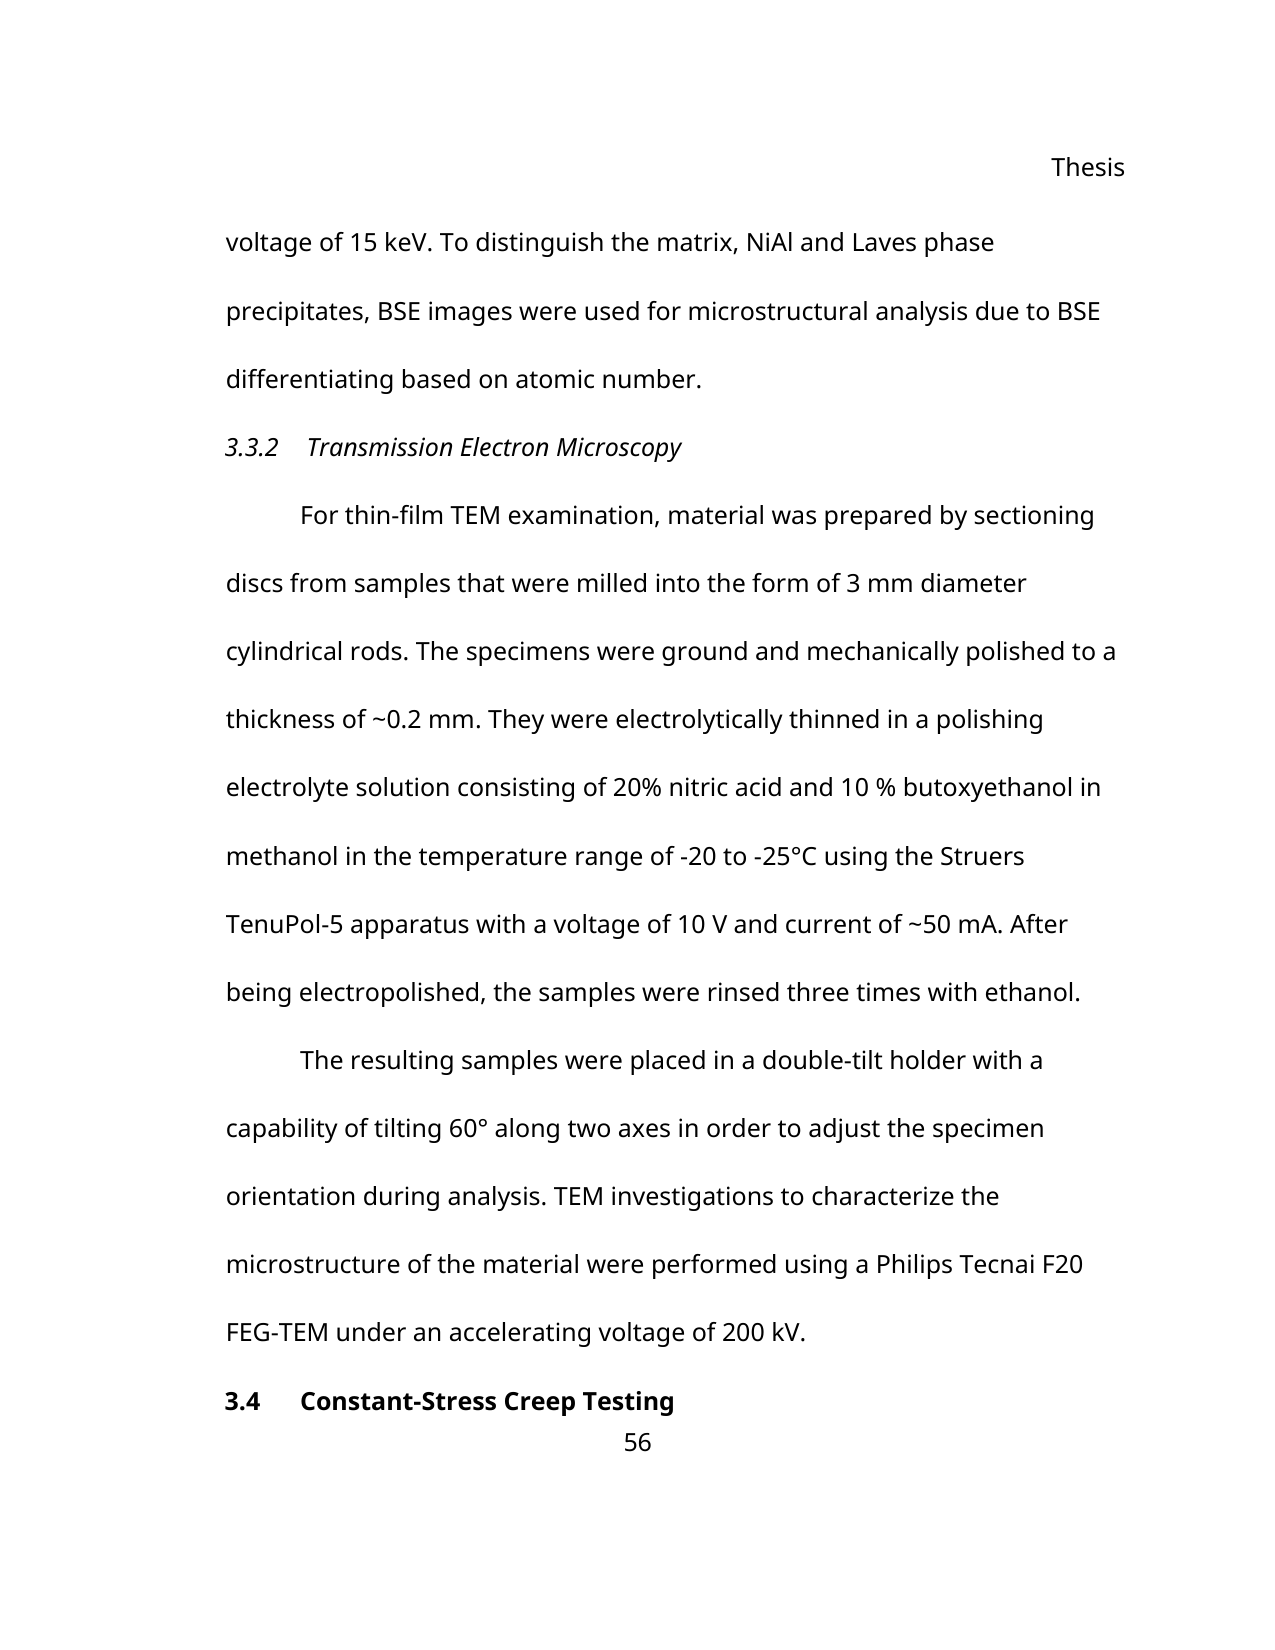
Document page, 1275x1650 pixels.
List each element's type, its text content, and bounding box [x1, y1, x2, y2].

text The resulting samples were placed in a double-tilt holder with a capability of tilting 60° along two axes in order to adjust the specimen orientation during analysis. TEM investigations to characterize the microstructure of the material were performed using a Philips Tecnai F20 FEG-TEM under an accelerating voltage of 200 kV. [224, 1042, 1125, 1349]
text voltage of 15 keV. To distinguish the matrix, NiAl and Laves phase precipitates, BSE images were used for microstructural analysis due to BSE differentiating based on atomic number. [224, 225, 1125, 395]
text 3.4 Constant-Stress Creep Testing [224, 1383, 1125, 1417]
text 3.3.2 Transmission Electron Microscopy [224, 429, 1125, 463]
text For thin-film TEM examination, material was prepared by sectioning discs from samples that were milled into the form of 3 mm diameter cylindrical rods. The specimens were ground and mechanically polished to a thickness of ~0.2 mm. They were electrolytically thinned in a polishing electrolyte solution consisting of 20% nitric acid and 10 % butoxyethanol in methanol in the temperature range of -20 to -25°C using the Struers TenuPol-5 apparatus with a voltage of 10 V and current of ~50 mA. After being electropolished, the samples were rinsed three times with ethanol. [224, 497, 1125, 1008]
